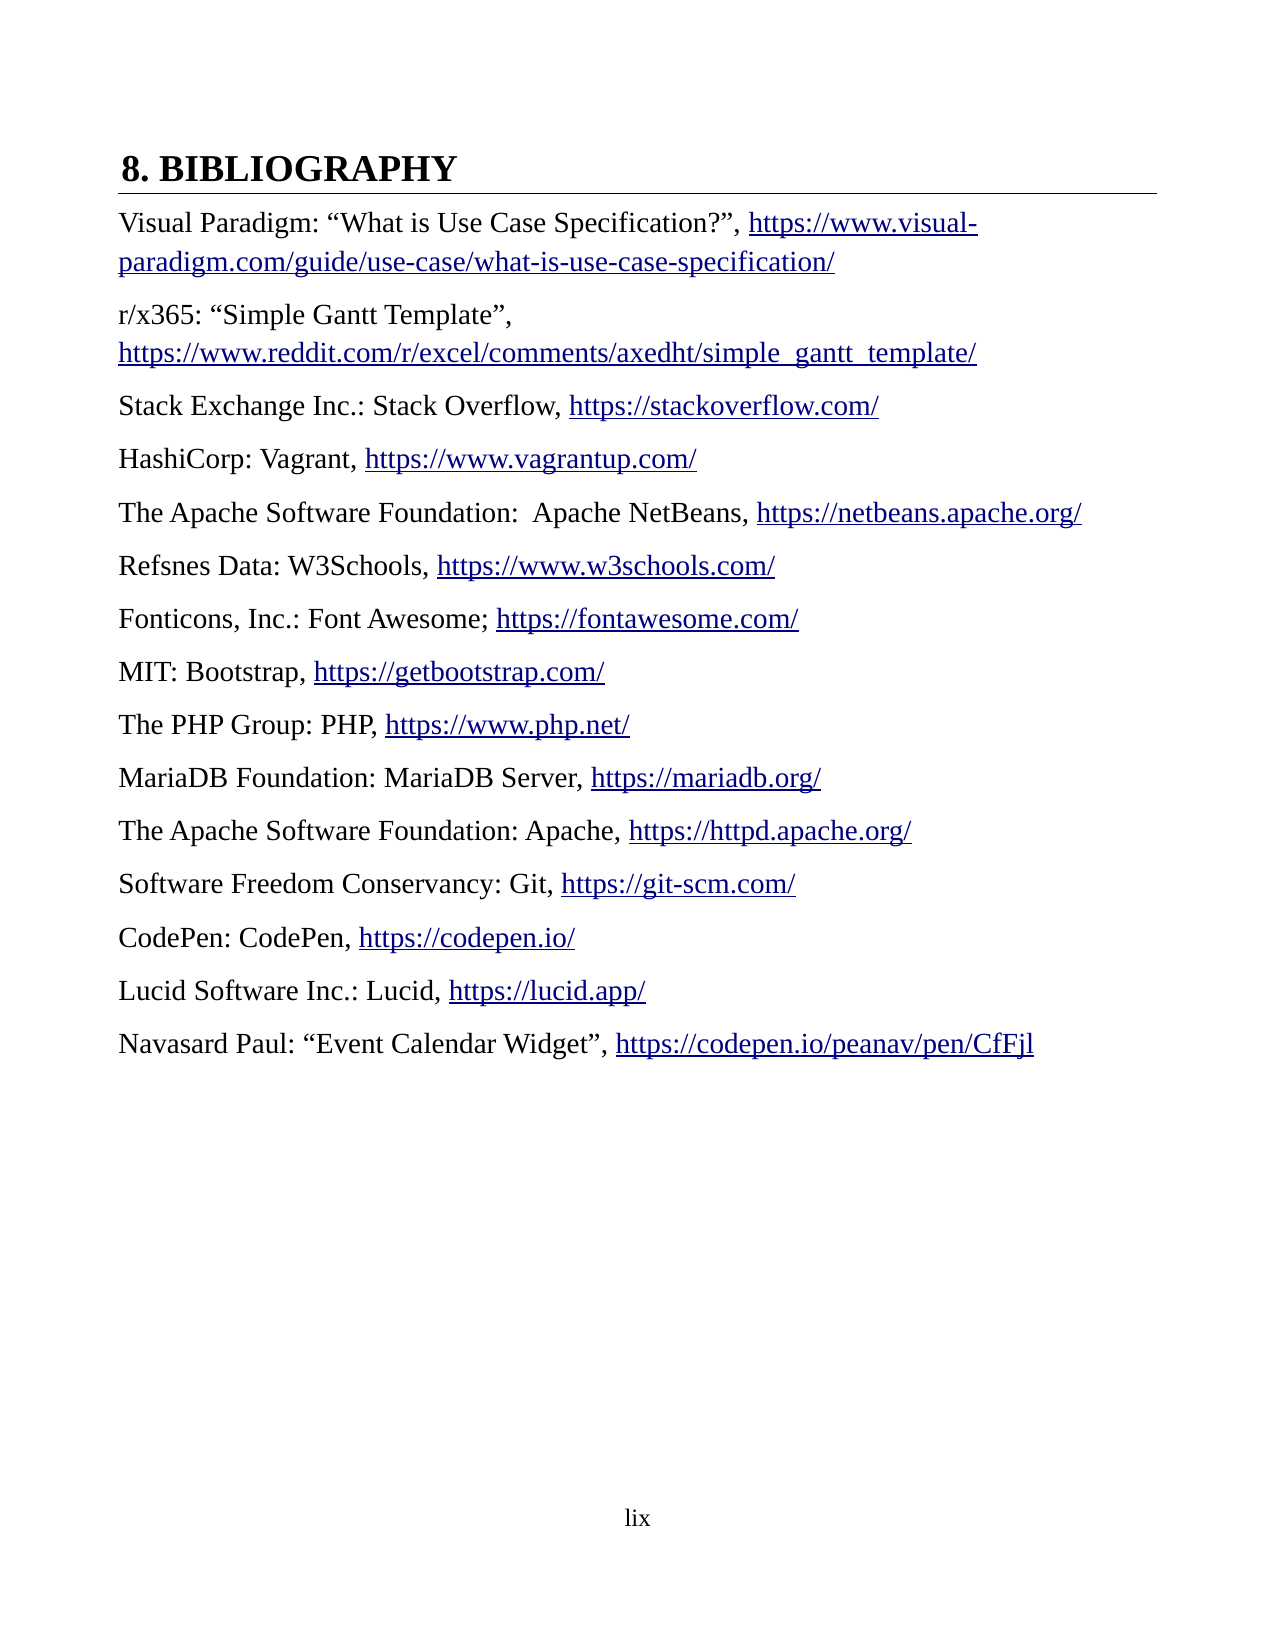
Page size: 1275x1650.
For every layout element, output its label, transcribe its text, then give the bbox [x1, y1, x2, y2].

text The PHP Group: PHP, https://www.php.net/ [118, 707, 1157, 741]
text Refsnes Data: W3Schools, https://www.w3schools.com/ [118, 548, 1157, 581]
text Lucid Software Inc.: Lucid, https://lucid.app/ [118, 973, 1157, 1006]
text The Apache Software Foundation: Apache, https://httpd.apache.org/ [118, 813, 1157, 847]
text Visual Paradigm: “What is Use Case Specification?”, https://www.visual-paradigm.com/guide/use-case/what-is-use-case-specification/ [118, 205, 1157, 277]
text MIT: Bootstrap, https://getbootstrap.com/ [118, 654, 1157, 688]
text CodePen: CodePen, https://codepen.io/ [118, 920, 1157, 953]
text Stack Exchange Inc.: Stack Overflow, https://stackoverflow.com/ [118, 388, 1157, 422]
text r/x365: “Simple Gantt Template”, https://www.reddit.com/r/excel/comments/axedht/simple_gantt_template/ [118, 297, 1157, 369]
text MariaDB Foundation: MariaDB Server, https://mariadb.org/ [118, 760, 1157, 794]
text Fonticons, Inc.: Font Awesome; https://fontawesome.com/ [118, 601, 1157, 634]
subtitle 8. BIBLIOGRAPHY [118, 143, 1157, 193]
text Software Freedom Conservancy: Git, https://git-scm.com/ [118, 867, 1157, 900]
text HashiCorp: Vagrant, https://www.vagrantup.com/ [118, 442, 1157, 475]
text The Apache Software Foundation: Apache NetBeans, https://netbeans.apache.org/ [118, 495, 1157, 528]
text Navasard Paul: “Event Calendar Widget”, https://codepen.io/peanav/pen/CfFjl [118, 1026, 1157, 1059]
